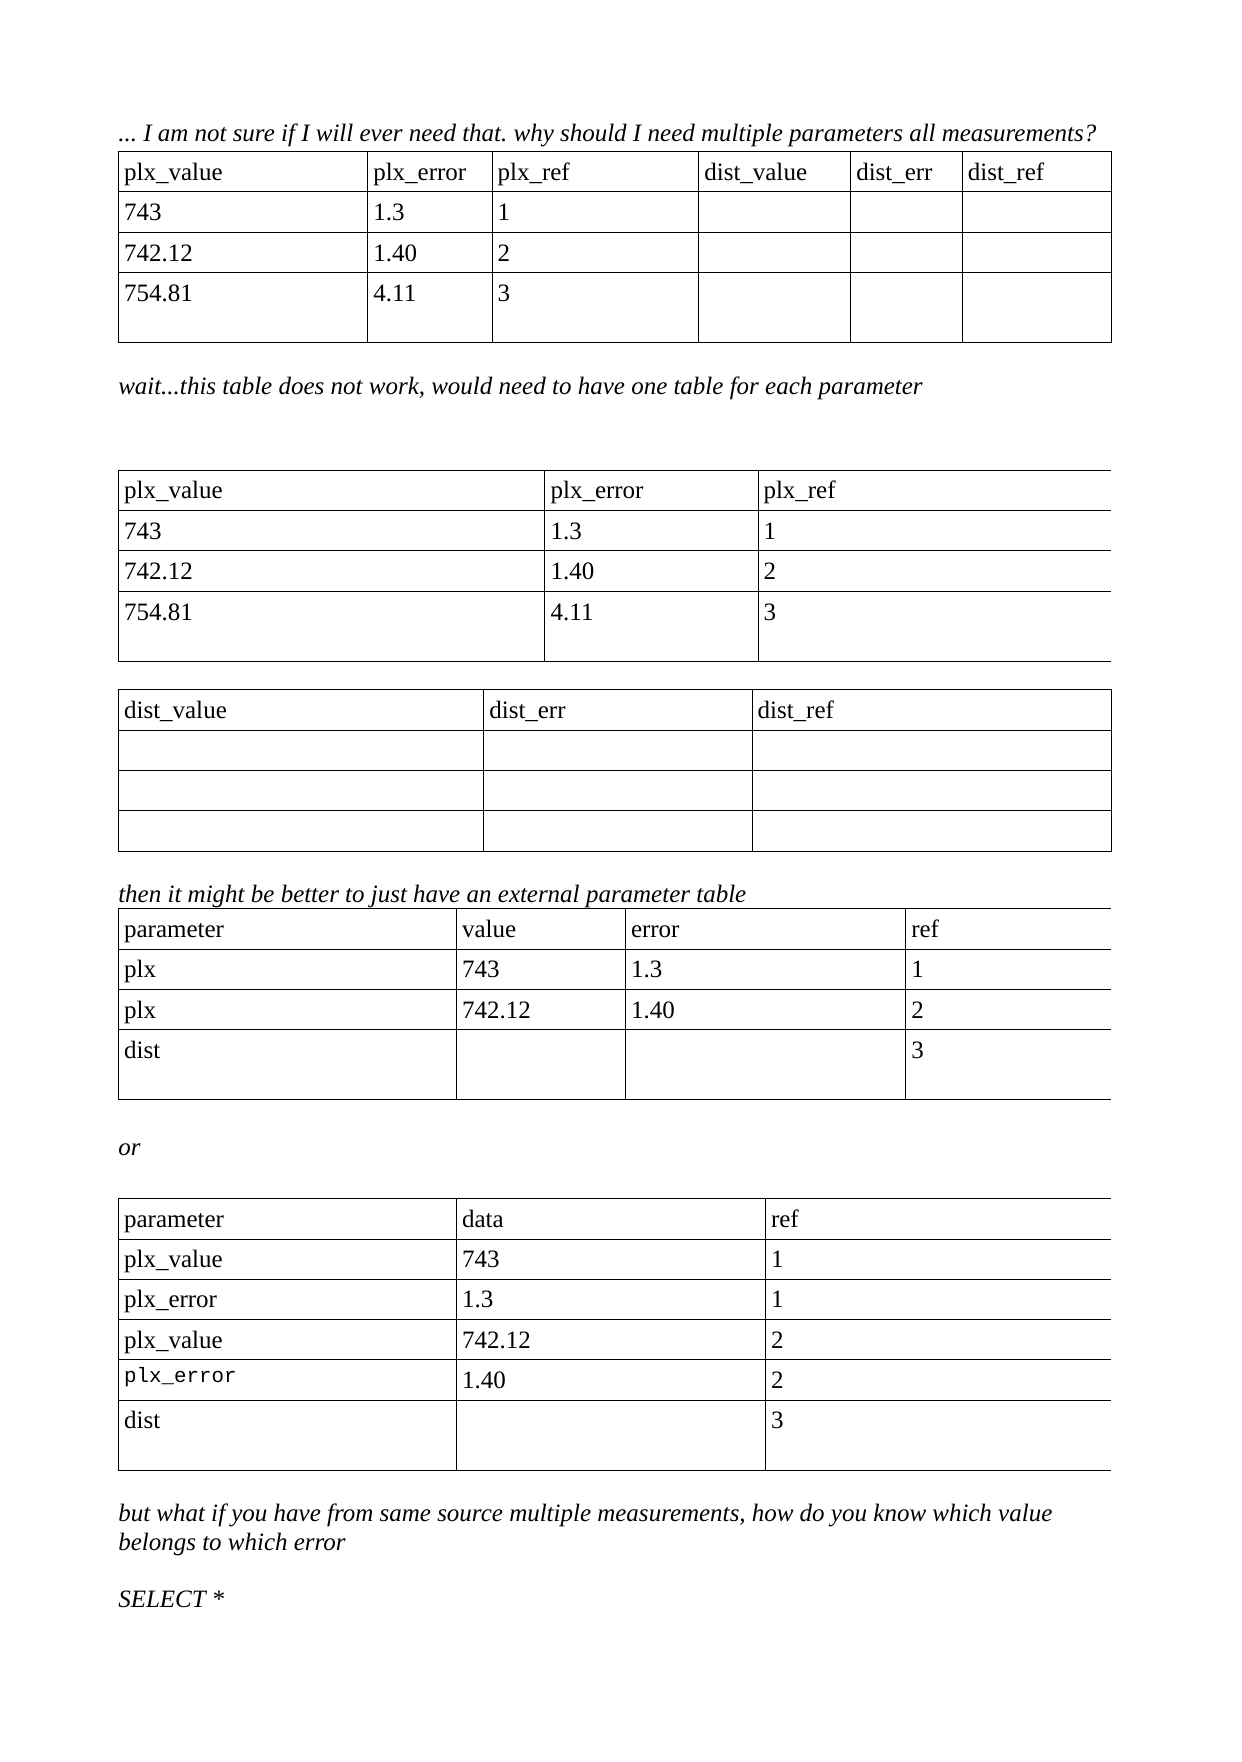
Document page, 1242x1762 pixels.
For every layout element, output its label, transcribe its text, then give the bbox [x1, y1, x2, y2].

table_header data [457, 1199, 765, 1238]
table_cell plx [119, 990, 456, 1029]
table_cell [119, 771, 483, 810]
table_cell 1.3 [545, 511, 758, 550]
table_cell 1.40 [545, 551, 758, 591]
table_cell [119, 811, 483, 851]
table_cell plx [119, 950, 456, 989]
table_cell [753, 771, 1111, 810]
table_header plx_ref [759, 471, 1111, 510]
table_header parameter [119, 909, 456, 948]
table_cell [753, 811, 1111, 851]
table_cell 743 [119, 192, 367, 232]
text but what if you have from same source multiple measurements, how do you know which value belongs to which error [118, 1498, 1124, 1556]
table_cell 1 [766, 1240, 1111, 1279]
table_cell 4.11 [368, 273, 492, 342]
table_cell 754.81 [119, 273, 367, 342]
table_cell 2 [766, 1360, 1111, 1400]
table_cell 4.11 [545, 592, 758, 661]
table_cell [484, 771, 752, 810]
table_cell [851, 192, 962, 232]
table_header ref [766, 1199, 1111, 1238]
table_cell 1.3 [457, 1280, 765, 1319]
table_cell 1.40 [368, 233, 492, 272]
table_cell 742.12 [119, 233, 367, 272]
table_cell 742.12 [457, 990, 625, 1029]
table_header dist_ref [753, 690, 1111, 730]
table_cell plx_value [119, 1320, 456, 1359]
table_cell [851, 273, 962, 342]
table_cell 1 [759, 511, 1111, 550]
table_cell [119, 731, 483, 770]
table_cell 742.12 [457, 1320, 765, 1359]
table_cell 3 [493, 273, 698, 342]
table_cell 1 [766, 1280, 1111, 1319]
table_header plx_ref [493, 152, 698, 191]
table_header ref [906, 909, 1111, 948]
table_cell [699, 273, 850, 342]
table_header plx_error [545, 471, 758, 510]
table_cell [753, 731, 1111, 770]
table_cell 743 [457, 950, 625, 989]
table_cell [484, 731, 752, 770]
table_cell plx_error [119, 1360, 456, 1400]
table_header dist_err [851, 152, 962, 191]
table_header plx_value [119, 152, 367, 191]
table_cell 1 [493, 192, 698, 232]
table_cell 1.3 [626, 950, 905, 989]
table_header dist_ref [963, 152, 1111, 191]
table_cell 1 [906, 950, 1111, 989]
text then it might be better to just have an external parameter table [118, 879, 1124, 908]
table_cell [484, 811, 752, 851]
table_cell [963, 233, 1111, 272]
table_header error [626, 909, 905, 948]
table_cell [699, 233, 850, 272]
table_cell 2 [493, 233, 698, 272]
text wait...this table does not work, would need to have one table for each parameter [118, 371, 1124, 399]
table_cell dist [119, 1401, 456, 1469]
table_header dist_err [484, 690, 752, 730]
table_cell [963, 273, 1111, 342]
table_cell dist [119, 1030, 456, 1099]
table_header dist_value [119, 690, 483, 730]
table_cell [626, 1030, 905, 1099]
table_cell 1.40 [626, 990, 905, 1029]
table_cell 1.3 [368, 192, 492, 232]
table_cell 754.81 [119, 592, 544, 661]
table_header plx_value [119, 471, 544, 510]
table_cell 743 [457, 1240, 765, 1279]
table_cell plx_error [119, 1280, 456, 1319]
table_cell plx_value [119, 1240, 456, 1279]
table_cell [457, 1030, 625, 1099]
table_cell [699, 192, 850, 232]
table_header value [457, 909, 625, 948]
table_cell 2 [906, 990, 1111, 1029]
table_cell 3 [766, 1401, 1111, 1469]
table_cell [457, 1401, 765, 1469]
table_cell 743 [119, 511, 544, 550]
table_cell 2 [759, 551, 1111, 591]
text ... I am not sure if I will ever need that. why should I need multiple parameters all measurements? [118, 118, 1124, 147]
table_cell 3 [759, 592, 1111, 661]
table_header plx_error [368, 152, 492, 191]
table_cell 3 [906, 1030, 1111, 1099]
text SELECT * [118, 1584, 1124, 1613]
table_cell 1.40 [457, 1360, 765, 1400]
table_cell [851, 233, 962, 272]
table_cell 742.12 [119, 551, 544, 591]
text or [118, 1132, 1124, 1161]
table_cell [963, 192, 1111, 232]
table_header dist_value [699, 152, 850, 191]
table_header parameter [119, 1199, 456, 1238]
table_cell 2 [766, 1320, 1111, 1359]
